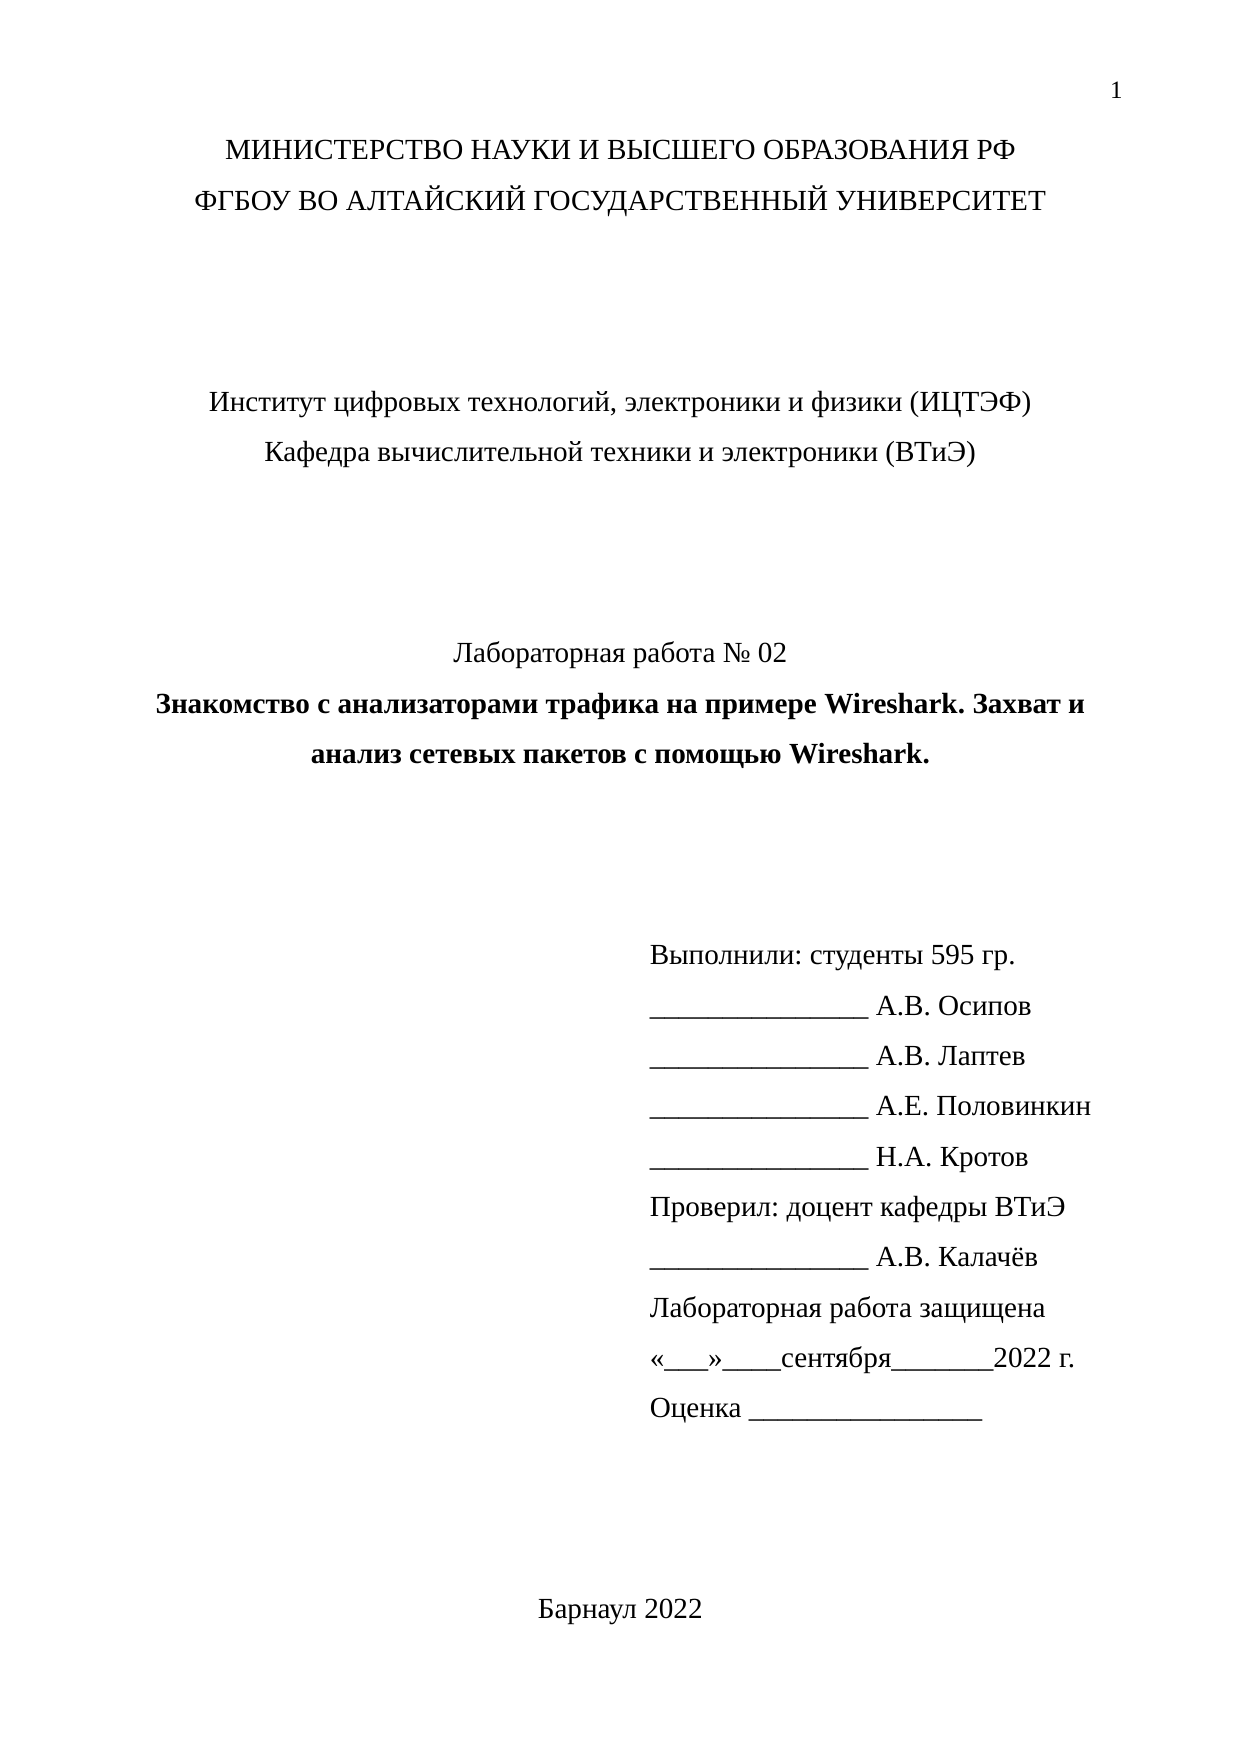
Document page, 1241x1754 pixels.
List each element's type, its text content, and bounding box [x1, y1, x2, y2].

text Лабораторная работа защищена [649, 1290, 1122, 1323]
text _______________ А.Е. Половинкин [576, 1088, 1122, 1122]
text Институт цифровых технологий, электроники и физики (ИЦТЭФ) [118, 384, 1122, 418]
text _______________ А.В. Калачёв [576, 1239, 1122, 1273]
text _______________ А.В. Лаптев [576, 1038, 1122, 1072]
text ФГБОУ ВО АЛТАЙСКИЙ ГОСУДАРСТВЕННЫЙ УНИВЕРСИТЕТ [118, 183, 1122, 216]
text Барнаул 2022 [118, 1592, 1122, 1625]
text Проверил: доцент кафедры ВТиЭ [649, 1189, 1122, 1223]
text МИНИСТЕРСТВО НАУКИ И ВЫСШЕГО ОБРАЗОВАНИЯ РФ [118, 132, 1122, 166]
text Знакомство с анализаторами трафика на примере Wireshark. Захват и анализ сетевых пакетов с помощью Wireshark. [118, 686, 1122, 770]
text _______________ А.В. Осипов [576, 988, 1122, 1021]
text Выполнили: студенты 595 гр. [576, 937, 1122, 971]
text Оценка ________________ [576, 1390, 1122, 1424]
text _______________ Н.А. Кротов [576, 1139, 1122, 1172]
text Кафедра вычислительной техники и электроники (ВТиЭ) [118, 434, 1122, 468]
text «___»____сентября_______2022 г. [649, 1340, 1122, 1373]
text Лабораторная работа № 02 [118, 636, 1122, 669]
